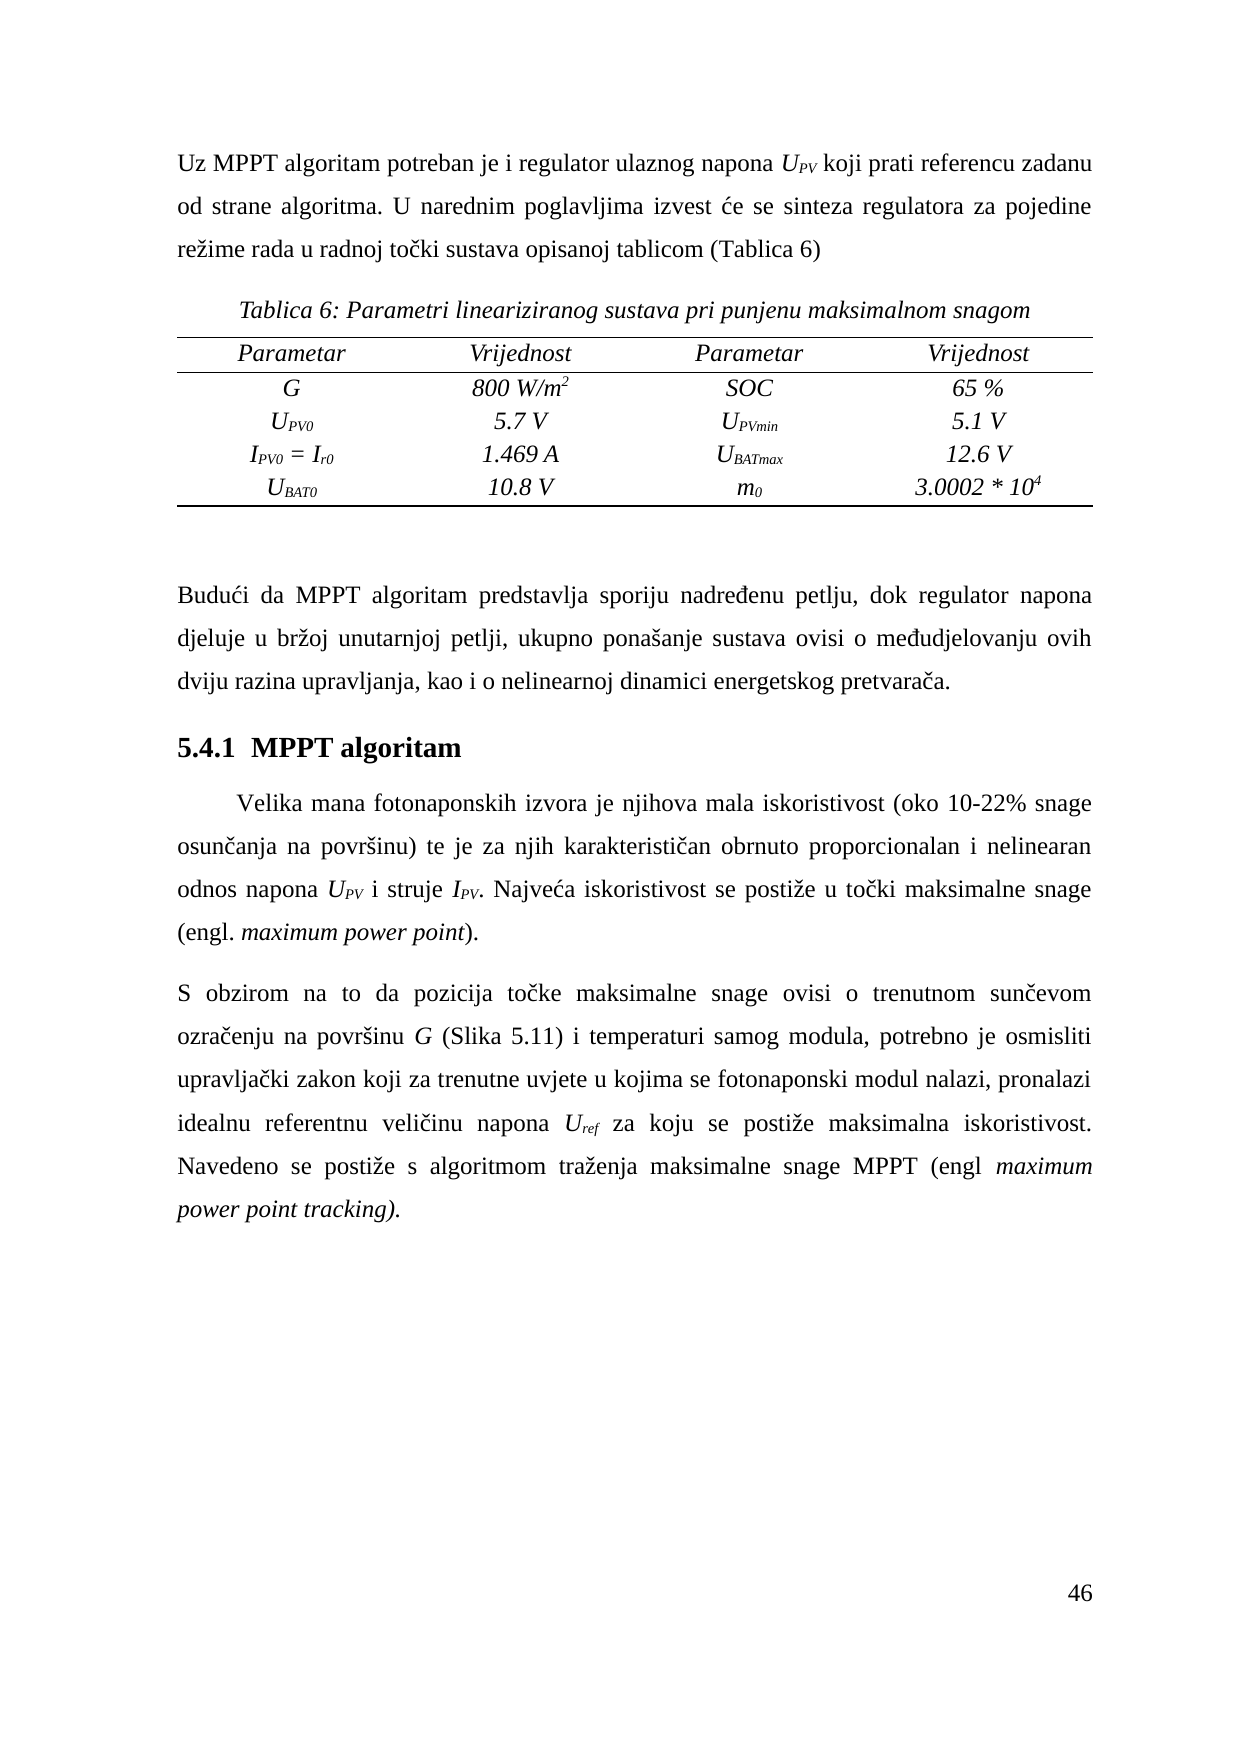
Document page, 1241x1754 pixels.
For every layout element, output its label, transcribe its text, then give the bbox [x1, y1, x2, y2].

text Uz MPPT algoritam potreban je i regulator ulaznog napona UPV koji prati referencu zadanu od strane algoritma. U narednim poglavljima izvest će se sinteza regulatora za pojedine režime rada u radnoj točki sustava opisanoj tablicom (Tablica 6) [177, 148, 1093, 263]
table_cell 5.7 V [406, 406, 635, 439]
table_cell 1.469 A [406, 439, 635, 472]
text Velika mana fotonaponskih izvora je njihova mala iskoristivost (oko 10-22% snage osunčanja na površinu) te je za njih karakterističan obrnuto proporcionalan i nelinearan odnos napona UPV i struje IPV. Najveća iskoristivost se postiže u točki maksimalne snage (engl. maximum power point). [177, 788, 1093, 946]
text Tablica 6: Parametri lineariziranog sustava pri punjenu maksimalnom snagom [177, 296, 1093, 324]
table_cell UPVmin [635, 406, 864, 439]
table_cell 800 W/m2 [406, 373, 635, 406]
table_cell m0 [635, 472, 864, 505]
table_cell SOC [635, 373, 864, 406]
subtitle MPPT algoritam [177, 730, 1093, 763]
table_cell 65 % [864, 373, 1093, 406]
table_cell G [177, 373, 406, 406]
table_header Vrijednost [864, 338, 1093, 371]
table_header Parametar [635, 338, 864, 371]
table_cell UBATmax [635, 439, 864, 472]
table_cell 10.8 V [406, 472, 635, 505]
text S obzirom na to da pozicija točke maksimalne snage ovisi o trenutnom sunčevom ozračenju na površinu G (Slika 5.11) i temperaturi samog modula, potrebno je osmisliti upravljački zakon koji za trenutne uvjete u kojima se fotonaponski modul nalazi, pronalazi idealnu referentnu veličinu napona Uref za koju se postiže maksimalna iskoristivost. Navedeno se postiže s algoritmom traženja maksimalne snage MPPT (engl maximum power point tracking). [177, 978, 1093, 1223]
table_cell 12.6 V [864, 439, 1093, 472]
text Budući da MPPT algoritam predstavlja sporiju nadređenu petlju, dok regulator napona djeluje u bržoj unutarnjoj petlji, ukupno ponašanje sustava ovisi o međudjelovanju ovih dviju razina upravljanja, kao i o nelinearnoj dinamici energetskog pretvarača. [177, 580, 1093, 695]
table_cell 5.1 V [864, 406, 1093, 439]
table_cell IPV0 = Ir0 [177, 439, 406, 472]
table_cell UBAT0 [177, 472, 406, 505]
table_header Parametar [177, 338, 406, 371]
table_cell 3.0002 * 104 [864, 472, 1093, 505]
table_header Vrijednost [406, 338, 635, 371]
table_cell UPV0 [177, 406, 406, 439]
